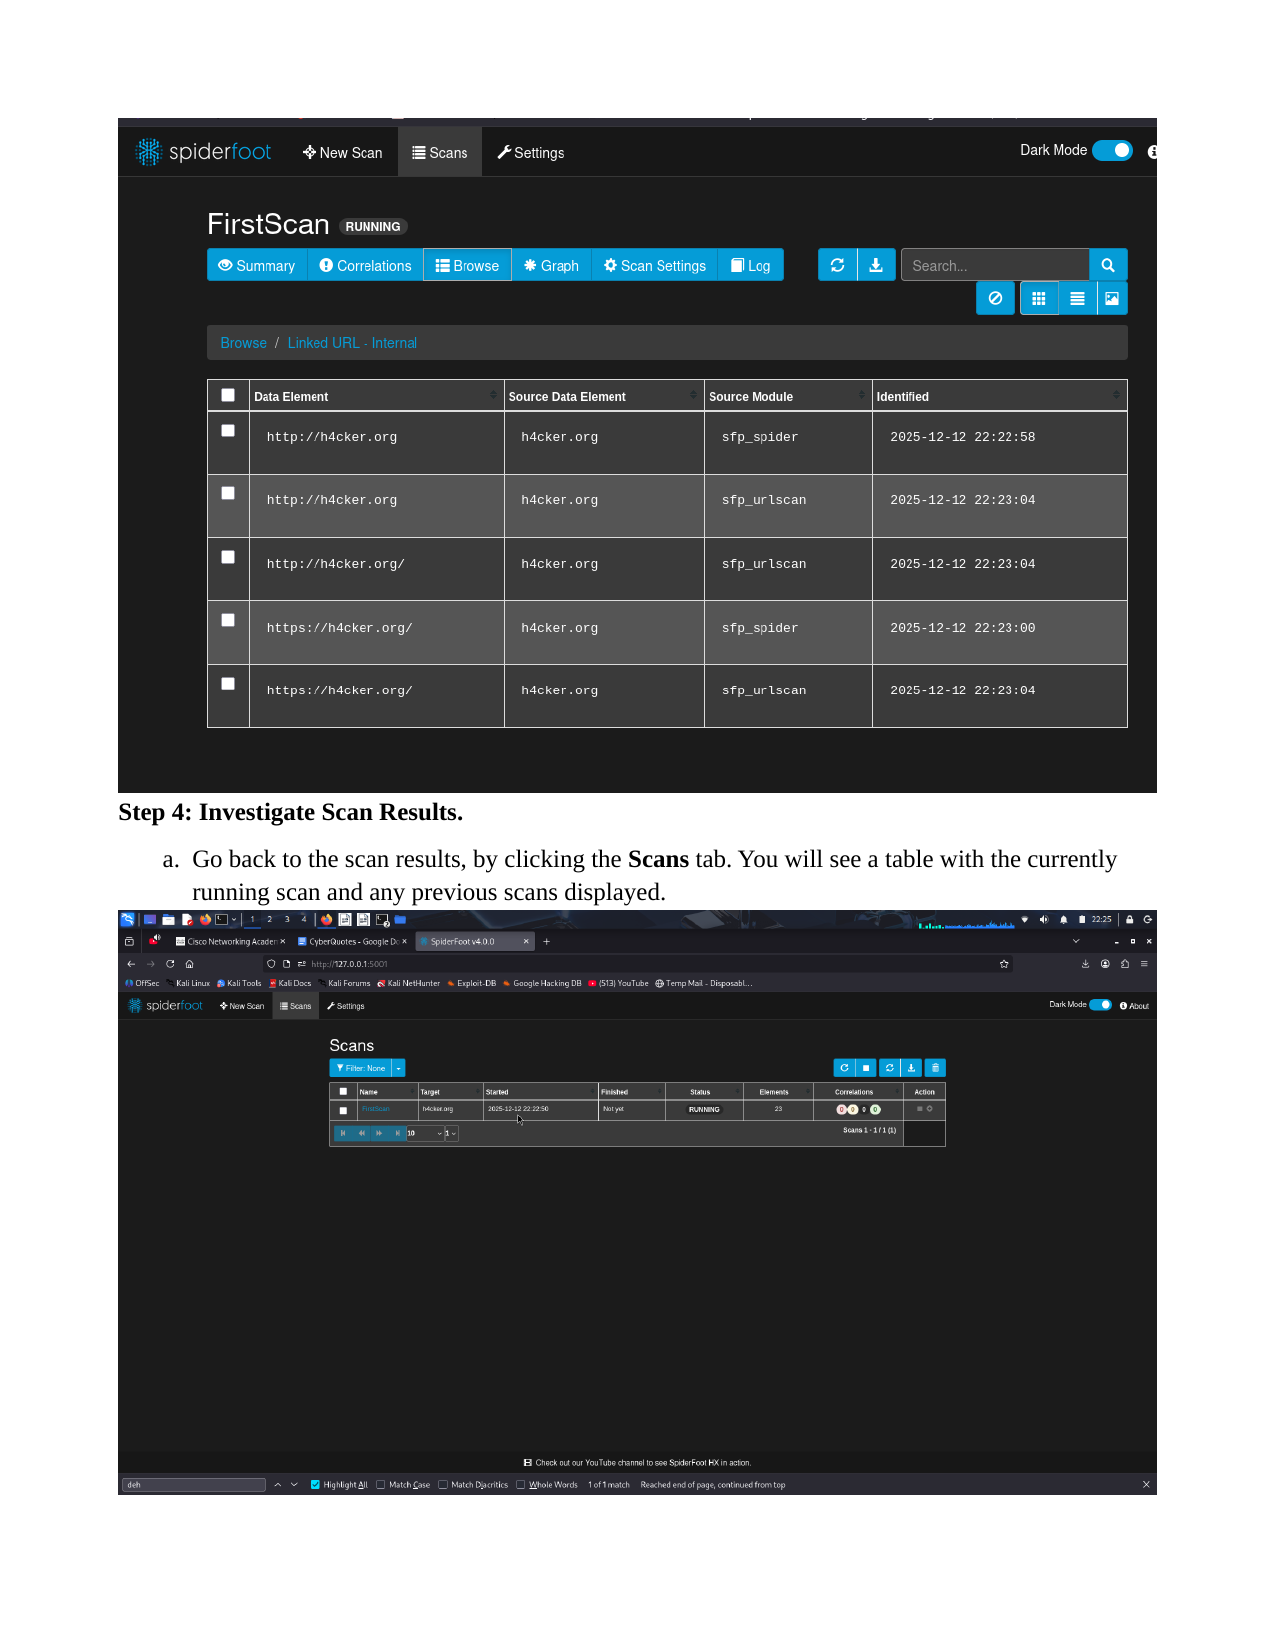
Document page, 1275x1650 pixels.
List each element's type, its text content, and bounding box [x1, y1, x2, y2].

list Go back to the scan results, by clicking the Scans tab. You will see a table with the currently running scan and any previous scans displayed. [162, 844, 1157, 906]
picture [118, 910, 1157, 1495]
picture [118, 118, 1157, 793]
text Step 4: Investigate Scan Results. [118, 793, 1157, 825]
